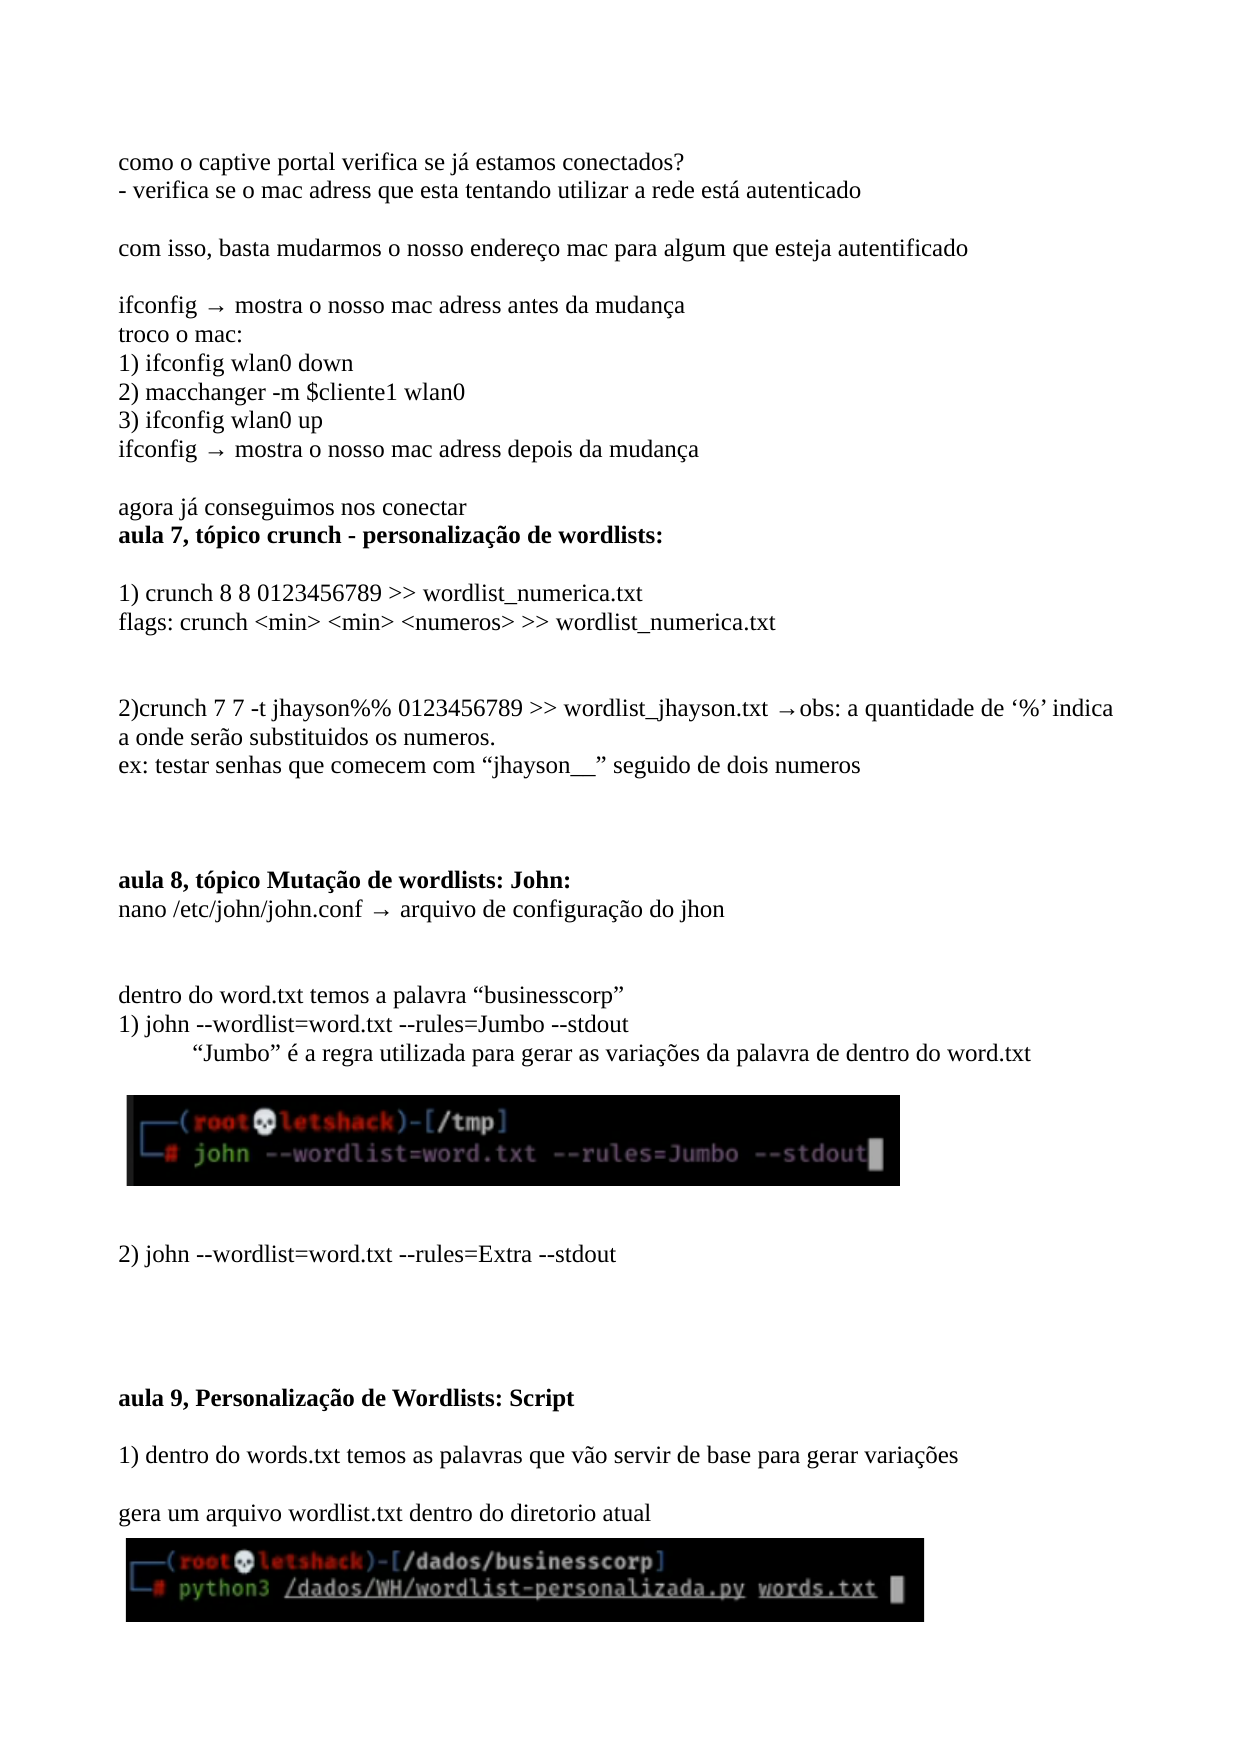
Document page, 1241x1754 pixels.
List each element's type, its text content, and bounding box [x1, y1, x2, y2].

text flags: crunch <min> <min> <numeros> >> wordlist_numerica.txt [118, 607, 1122, 636]
text - verifica se o mac adress que esta tentando utilizar a rede está autenticado [118, 176, 1122, 204]
text aula 8, tópico Mutação de wordlists: John: [118, 866, 1122, 894]
text gera um arquivo wordlist.txt dentro do diretorio atual [118, 1498, 1122, 1527]
text troco o mac: [118, 319, 1122, 348]
text 1) crunch 8 8 0123456789 >> wordlist_numerica.txt [118, 578, 1122, 607]
text 2)crunch 7 7 -t jhayson%% 0123456789 >> wordlist_jhayson.txt →obs: a quantidade de ‘%’ indica a onde serão substituidos os numeros. [118, 693, 1122, 751]
text ex: testar senhas que comecem com “jhayson__” seguido de dois numeros [118, 751, 1122, 779]
text “Jumbo” é a regra utilizada para gerar as variações da palavra de dentro do word.txt [118, 1038, 1122, 1067]
text aula 7, tópico crunch - personalização de wordlists: [118, 521, 1122, 549]
picture [126, 1095, 900, 1186]
text dentro do word.txt temos a palavra “businesscorp” [118, 981, 1122, 1009]
text 1) john --wordlist=word.txt --rules=Jumbo --stdout [118, 1009, 1122, 1038]
text 2) macchanger -m $cliente1 wlan0 [118, 377, 1122, 406]
text 3) ifconfig wlan0 up [118, 406, 1122, 434]
text 1) ifconfig wlan0 down [118, 348, 1122, 377]
text agora já conseguimos nos conectar [118, 492, 1122, 521]
text 1) dentro do words.txt temos as palavras que vão servir de base para gerar variações [118, 1441, 1122, 1469]
text nano /etc/john/john.conf → arquivo de configuração do jhon [118, 894, 1122, 923]
text 2) john --wordlist=word.txt --rules=Extra --stdout [118, 1239, 1122, 1268]
text ifconfig → mostra o nosso mac adress antes da mudança [118, 291, 1122, 319]
text como o captive portal verifica se já estamos conectados? [118, 147, 1122, 176]
text com isso, basta mudarmos o nosso endereço mac para algum que esteja autentificado [118, 233, 1122, 262]
picture [125, 1538, 925, 1622]
text aula 9, Personalização de Wordlists: Script [118, 1383, 1122, 1412]
text ifconfig → mostra o nosso mac adress depois da mudança [118, 434, 1122, 463]
